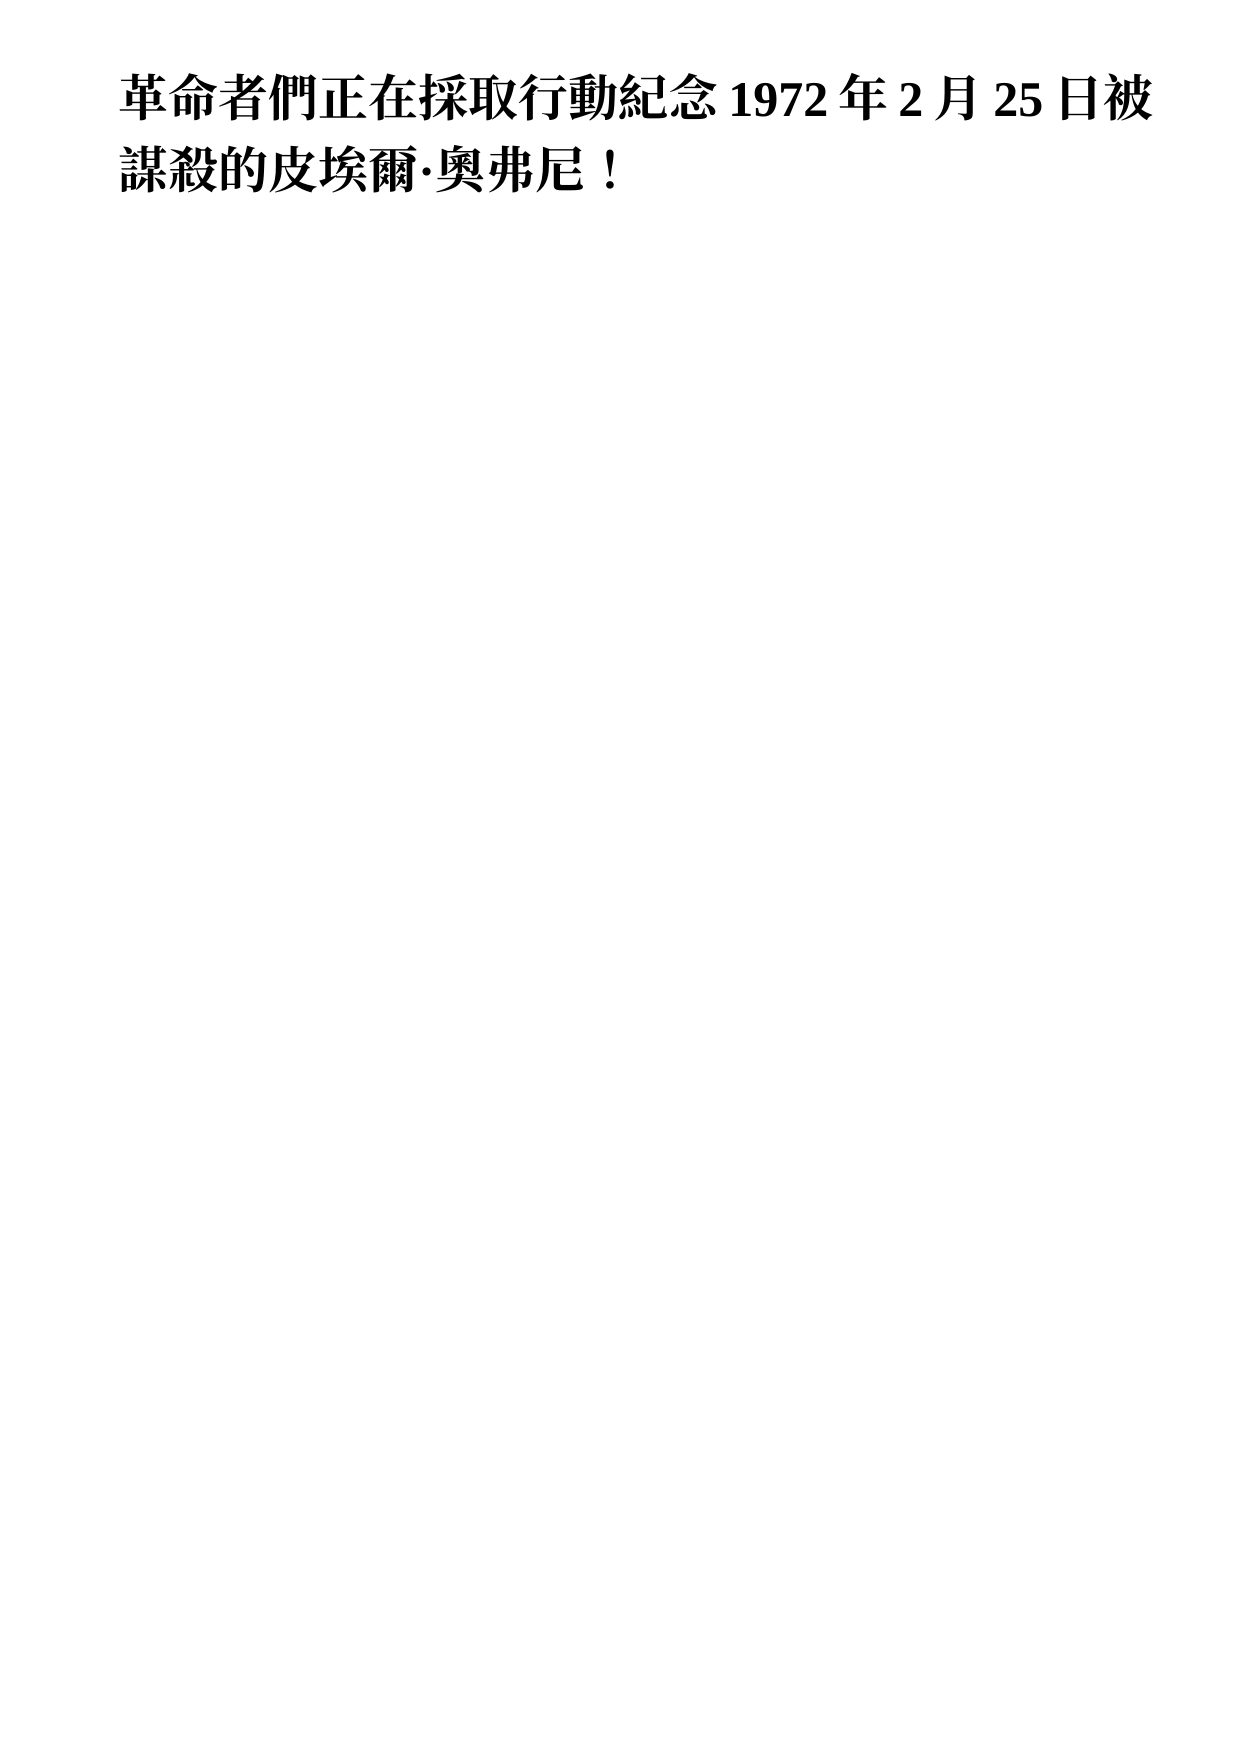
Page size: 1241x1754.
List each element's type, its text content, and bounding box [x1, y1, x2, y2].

subtitle 革命者們正在採取行動紀念1972年2月25日被謀殺的皮埃爾·奧弗尼！ [118, 59, 1181, 203]
